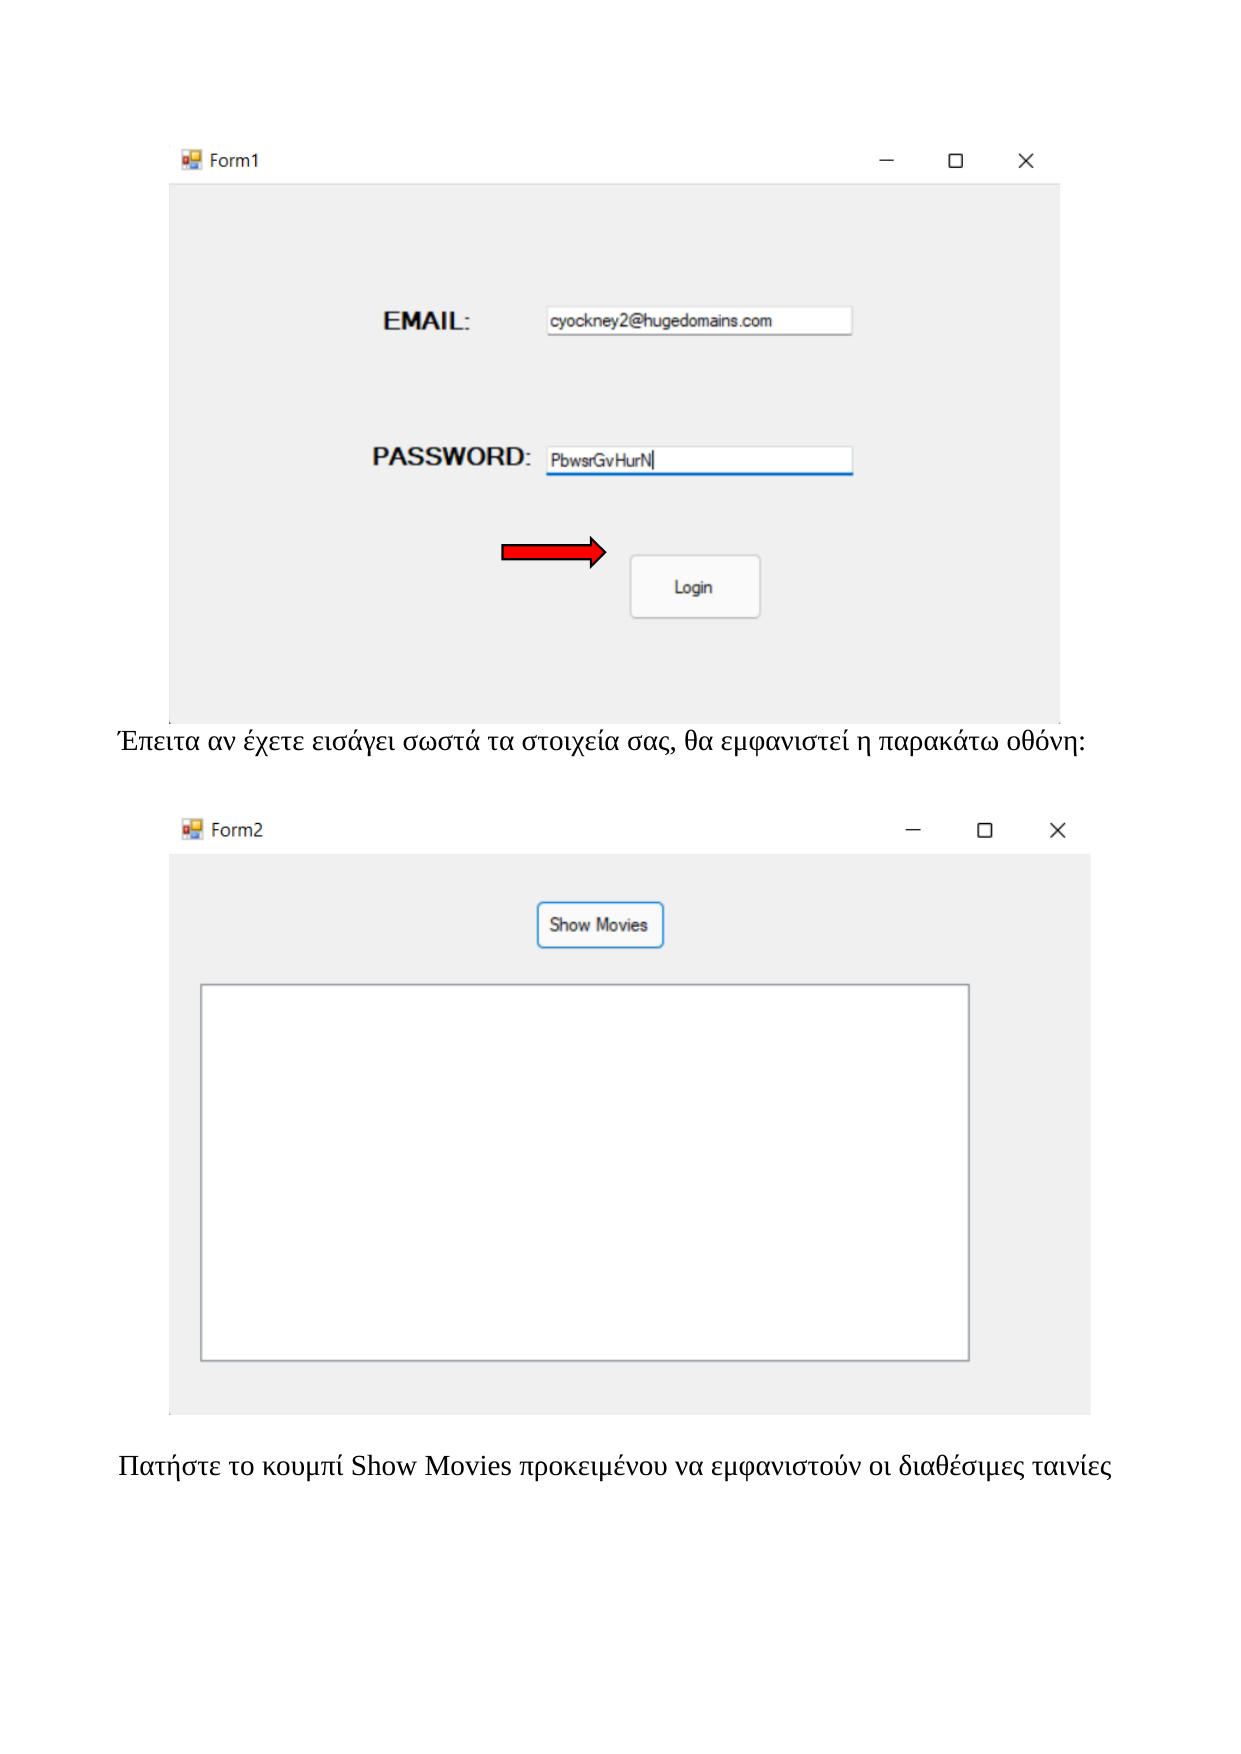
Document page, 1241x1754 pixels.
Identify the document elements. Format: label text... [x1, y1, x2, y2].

text Έπειτα αν έχετε εισάγει σωστά τα στοιχεία σας, θα εμφανιστεί η παρακάτω οθόνη: [118, 723, 1122, 757]
text Πατήστε το κουμπί Show Movies προκειμένου να εμφανιστούν οι διαθέσιμες ταινίες [118, 1448, 1122, 1481]
